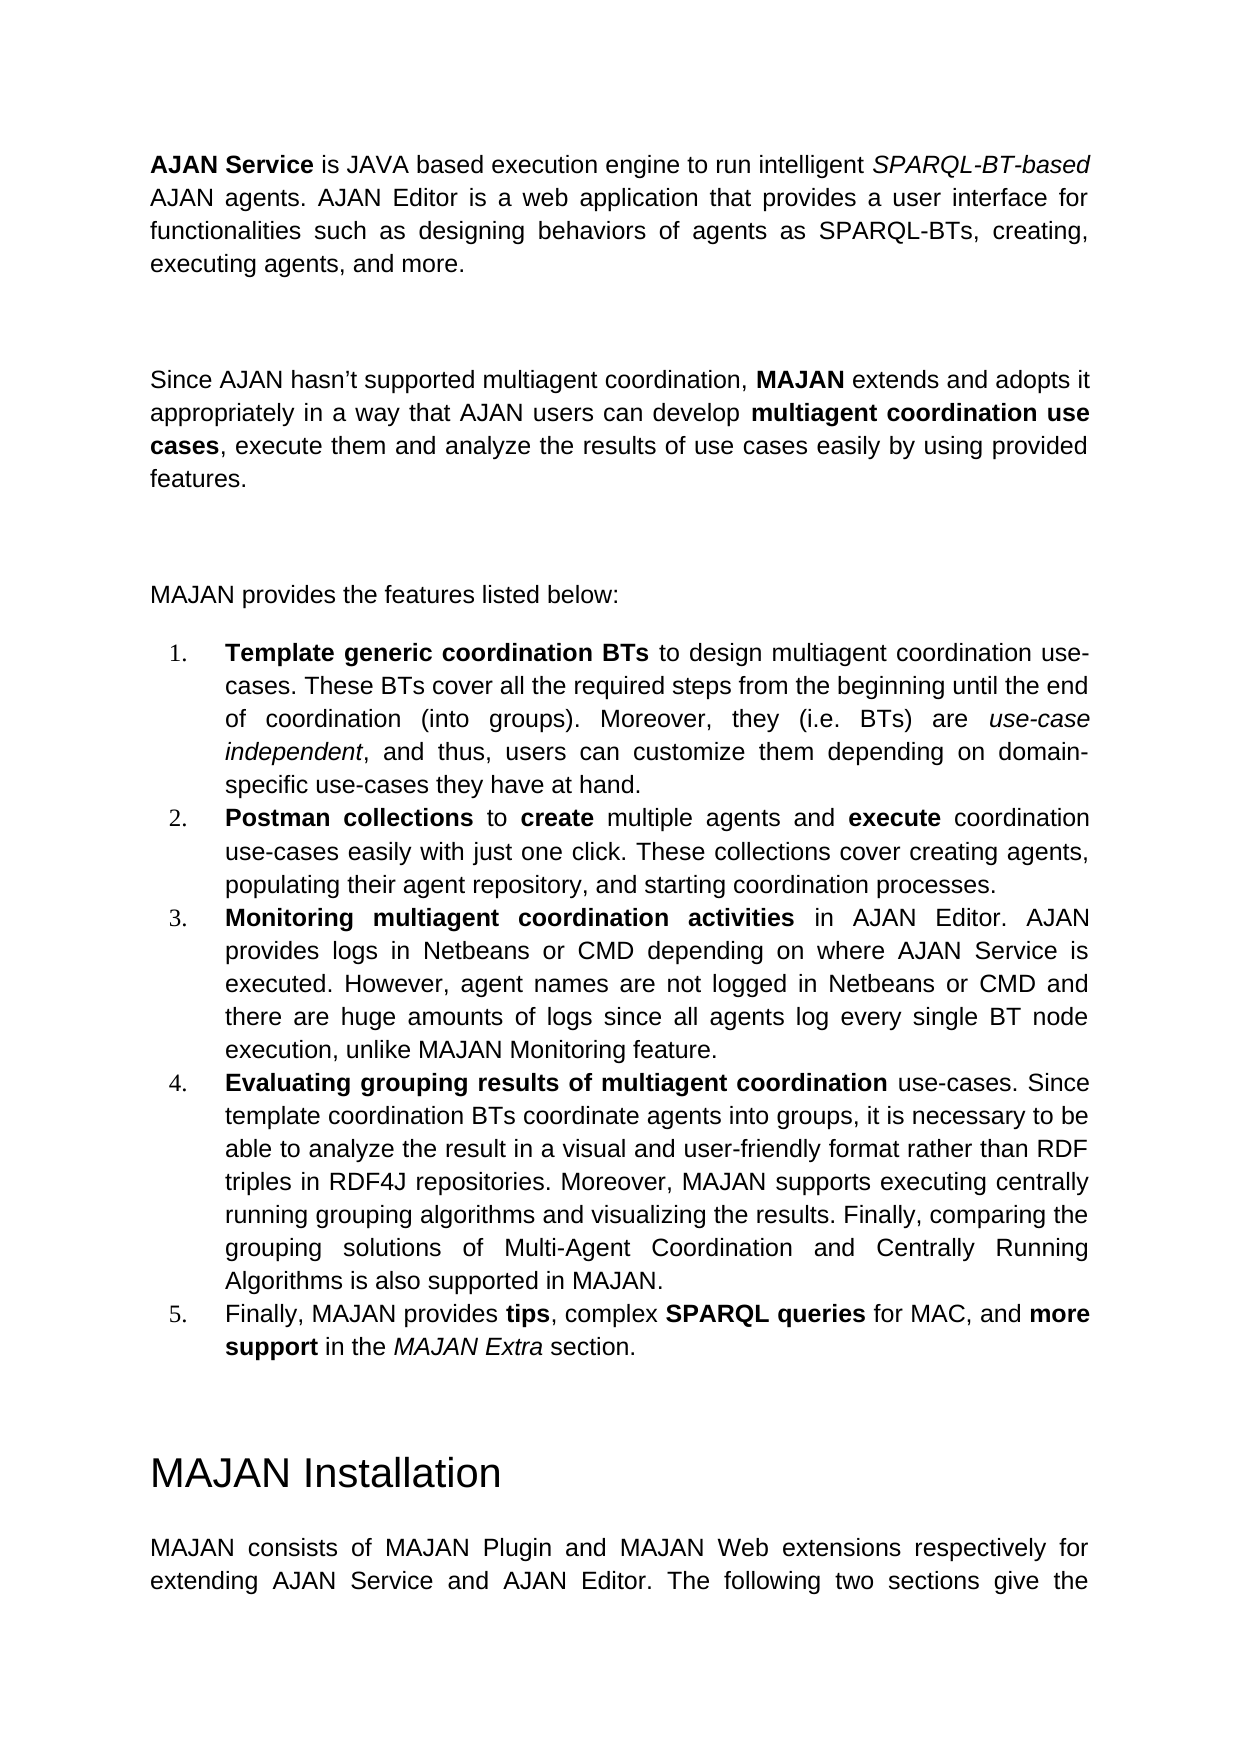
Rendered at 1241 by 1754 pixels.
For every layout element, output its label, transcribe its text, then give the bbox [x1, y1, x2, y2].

list Monitoring multiagent coordination activities in AJAN Editor. AJAN provides logs in Netbeans or CMD depending on where AJAN Service is executed. However, agent names are not logged in Netbeans or CMD and there are huge amounts of logs since all agents log every single BT node execution, unlike MAJAN Monitoring feature. [187, 903, 1090, 1063]
list Postman collections to create multiple agents and execute coordination use-cases easily with just one click. These collections cover creating agents, populating their agent repository, and starting coordination processes. [187, 803, 1090, 898]
text Since AJAN hasn’t supported multiagent coordination, MAJAN extends and adopts it appropriately in a way that AJAN users can develop multiagent coordination use cases, execute them and analyze the results of use cases easily by using provided features. [150, 365, 1090, 493]
text AJAN Service is JAVA based execution engine to run intelligent SPARQL-BT-based AJAN agents. AJAN Editor is a web application that provides a user interface for functionalities such as designing behaviors of agents as SPARQL-BTs, creating, executing agents, and more. [150, 150, 1090, 278]
list Template generic coordination BTs to design multiagent coordination use-cases. These BTs cover all the required steps from the beginning until the end of coordination (into groups). Moreover, they (i.e. BTs) are use-case independent, and thus, users can customize them depending on domain-specific use-cases they have at hand. [187, 638, 1090, 799]
text MAJAN consists of MAJAN Plugin and MAJAN Web extensions respectively for extending AJAN Service and AJAN Editor. The following two sections give the [150, 1533, 1090, 1595]
list Evaluating grouping results of multiagent coordination use-cases. Since template coordination BTs coordinate agents into groups, it is necessary to be able to analyze the result in a visual and user-friendly format rather than RDF triples in RDF4J repositories. Moreover, MAJAN supports executing centrally running grouping algorithms and visualizing the results. Finally, comparing the grouping solutions of Multi-Agent Coordination and Centrally Running Algorithms is also supported in MAJAN. [187, 1068, 1090, 1295]
list Finally, MAJAN provides tips, complex SPARQL queries for MAC, and more support in the MAJAN Extra section. [187, 1299, 1090, 1361]
subtitle MAJAN Installation [150, 1448, 1090, 1496]
text MAJAN provides the features listed below: [150, 580, 1090, 609]
